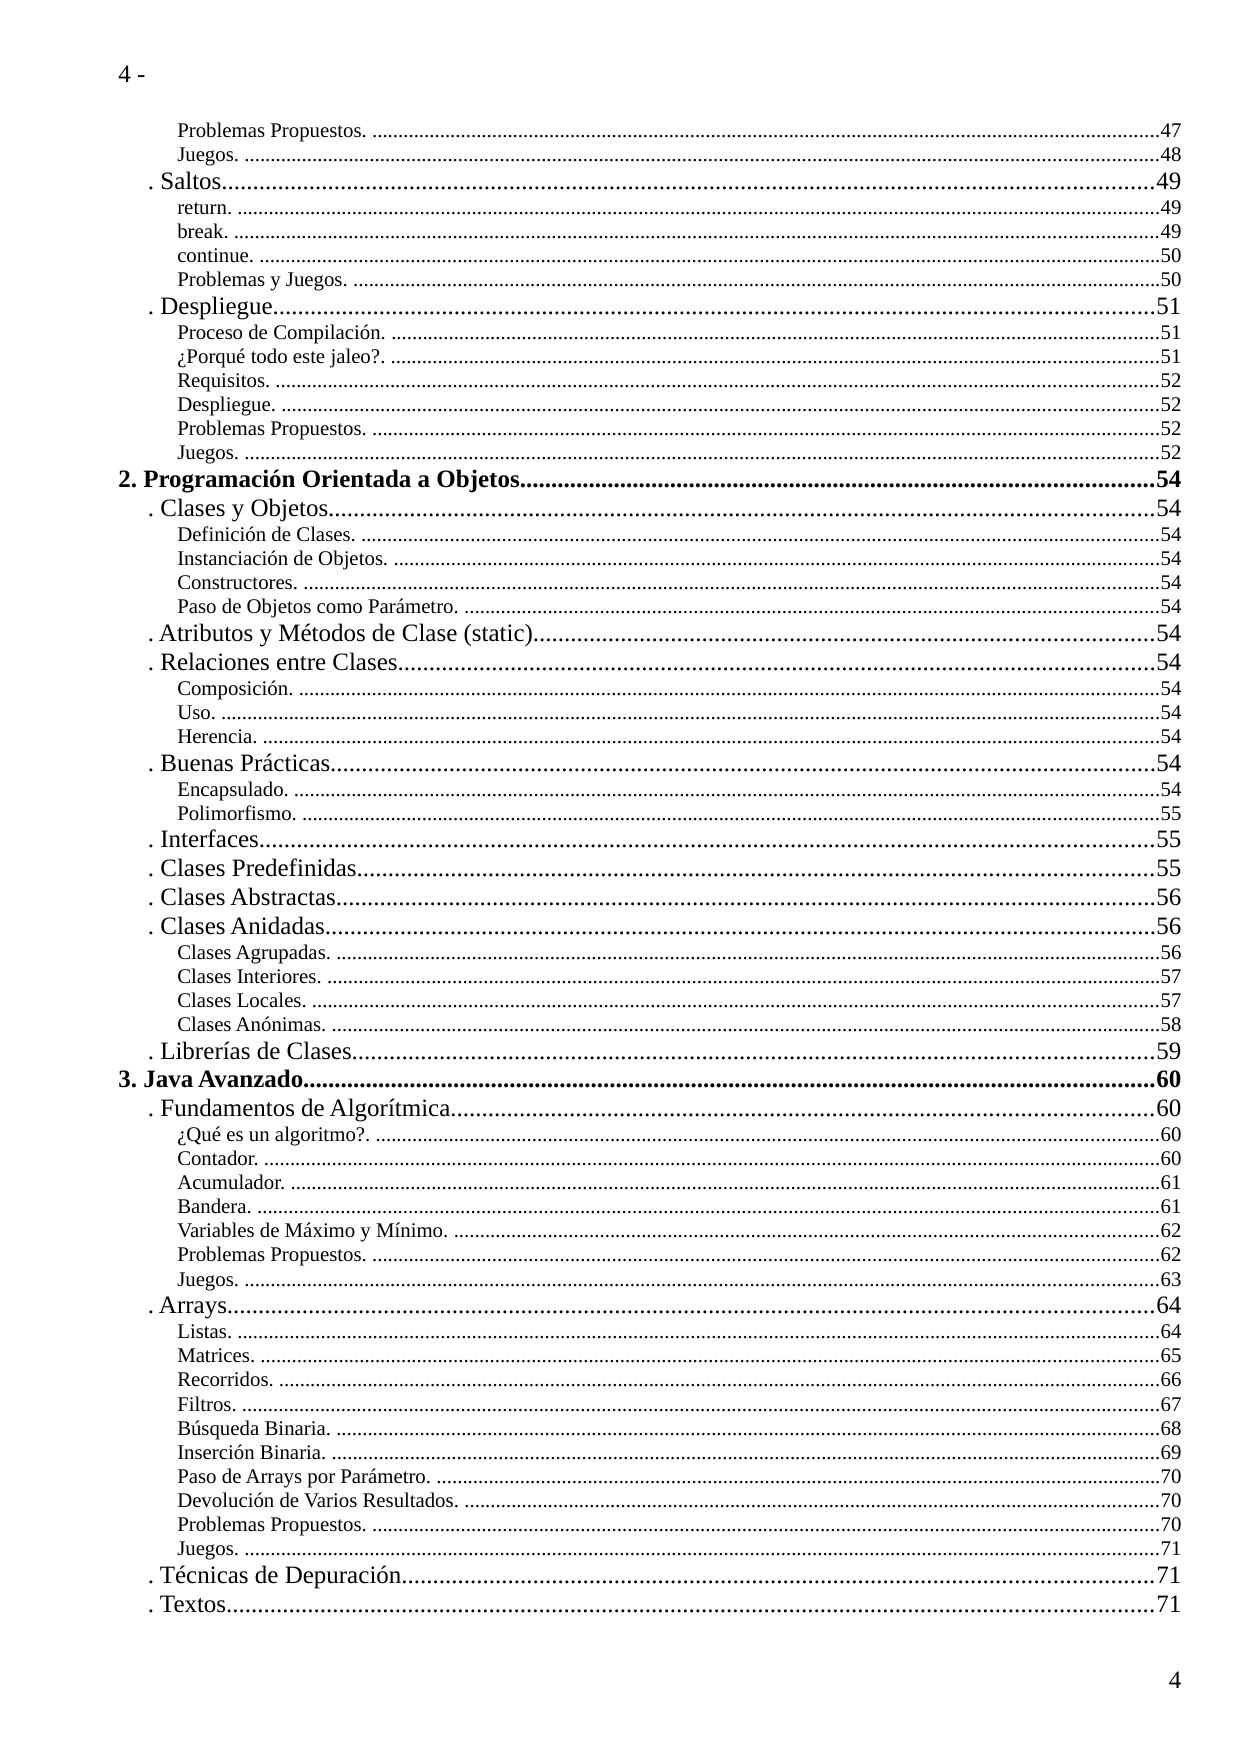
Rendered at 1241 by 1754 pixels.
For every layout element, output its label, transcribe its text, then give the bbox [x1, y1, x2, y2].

text 2. Programación Orientada a Objetos 54 [118, 464, 1181, 493]
text Problemas Propuestos. 62 [177, 1242, 1181, 1266]
text Acumulador. 61 [177, 1170, 1181, 1194]
text Variables de Máximo y Mínimo. 62 [177, 1218, 1181, 1242]
text . Clases Abstractas 56 [148, 882, 1181, 911]
text ¿Porqué todo este jaleo?. 51 [177, 344, 1181, 368]
text Devolución de Varios Resultados. 70 [177, 1488, 1181, 1512]
text Clases Agrupadas. 56 [177, 939, 1181, 964]
text Problemas Propuestos. 70 [177, 1512, 1181, 1536]
text Matrices. 65 [177, 1343, 1181, 1367]
text Problemas Propuestos. 47 [177, 118, 1181, 142]
text Constructores. 54 [177, 570, 1181, 594]
text continue. 50 [177, 243, 1181, 267]
text . Relaciones entre Clases 54 [148, 647, 1181, 676]
text return. 49 [177, 195, 1181, 219]
text Encapsulado. 54 [177, 776, 1181, 801]
text . Despliegue 51 [148, 291, 1181, 320]
text . Interfaces 55 [148, 824, 1181, 853]
text . Clases Anidadas 56 [148, 911, 1181, 939]
text Juegos. 52 [177, 440, 1181, 464]
text Juegos. 63 [177, 1266, 1181, 1291]
text Instanciación de Objetos. 54 [177, 546, 1181, 570]
text . Atributos y Métodos de Clase (static) 54 [148, 618, 1181, 647]
text Recorridos. 66 [177, 1367, 1181, 1391]
text Herencia. 54 [177, 724, 1181, 748]
text Bandera. 61 [177, 1194, 1181, 1218]
text . Fundamentos de Algorítmica 60 [148, 1093, 1181, 1122]
text Polimorfismo. 55 [177, 801, 1181, 824]
text Problemas y Juegos. 50 [177, 267, 1181, 291]
text Clases Locales. 57 [177, 988, 1181, 1012]
text Clases Anónimas. 58 [177, 1012, 1181, 1036]
text . Clases Predefinidas 55 [148, 853, 1181, 882]
text Clases Interiores. 57 [177, 964, 1181, 988]
text . Arrays 64 [148, 1291, 1181, 1319]
text Búsqueda Binaria. 68 [177, 1416, 1181, 1439]
text . Buenas Prácticas 54 [148, 748, 1181, 776]
text . Textos 71 [148, 1589, 1181, 1617]
text Proceso de Compilación. 51 [177, 320, 1181, 344]
text Requisitos. 52 [177, 368, 1181, 392]
text 3. Java Avanzado 60 [118, 1064, 1181, 1093]
text Inserción Binaria. 69 [177, 1439, 1181, 1464]
text Despliegue. 52 [177, 392, 1181, 416]
text Paso de Objetos como Parámetro. 54 [177, 594, 1181, 618]
text Listas. 64 [177, 1319, 1181, 1343]
text ¿Qué es un algoritmo?. 60 [177, 1122, 1181, 1146]
text Juegos. 48 [177, 142, 1181, 166]
text Filtros. 67 [177, 1391, 1181, 1416]
text break. 49 [177, 219, 1181, 243]
text . Librerías de Clases 59 [148, 1036, 1181, 1064]
text Composición. 54 [177, 676, 1181, 699]
text Problemas Propuestos. 52 [177, 416, 1181, 440]
text . Técnicas de Depuración 71 [148, 1560, 1181, 1589]
text Uso. 54 [177, 699, 1181, 724]
text Juegos. 71 [177, 1536, 1181, 1560]
text . Clases y Objetos 54 [148, 493, 1181, 522]
text Contador. 60 [177, 1146, 1181, 1170]
text Paso de Arrays por Parámetro. 70 [177, 1464, 1181, 1488]
text Definición de Clases. 54 [177, 522, 1181, 546]
text . Saltos 49 [148, 166, 1181, 195]
